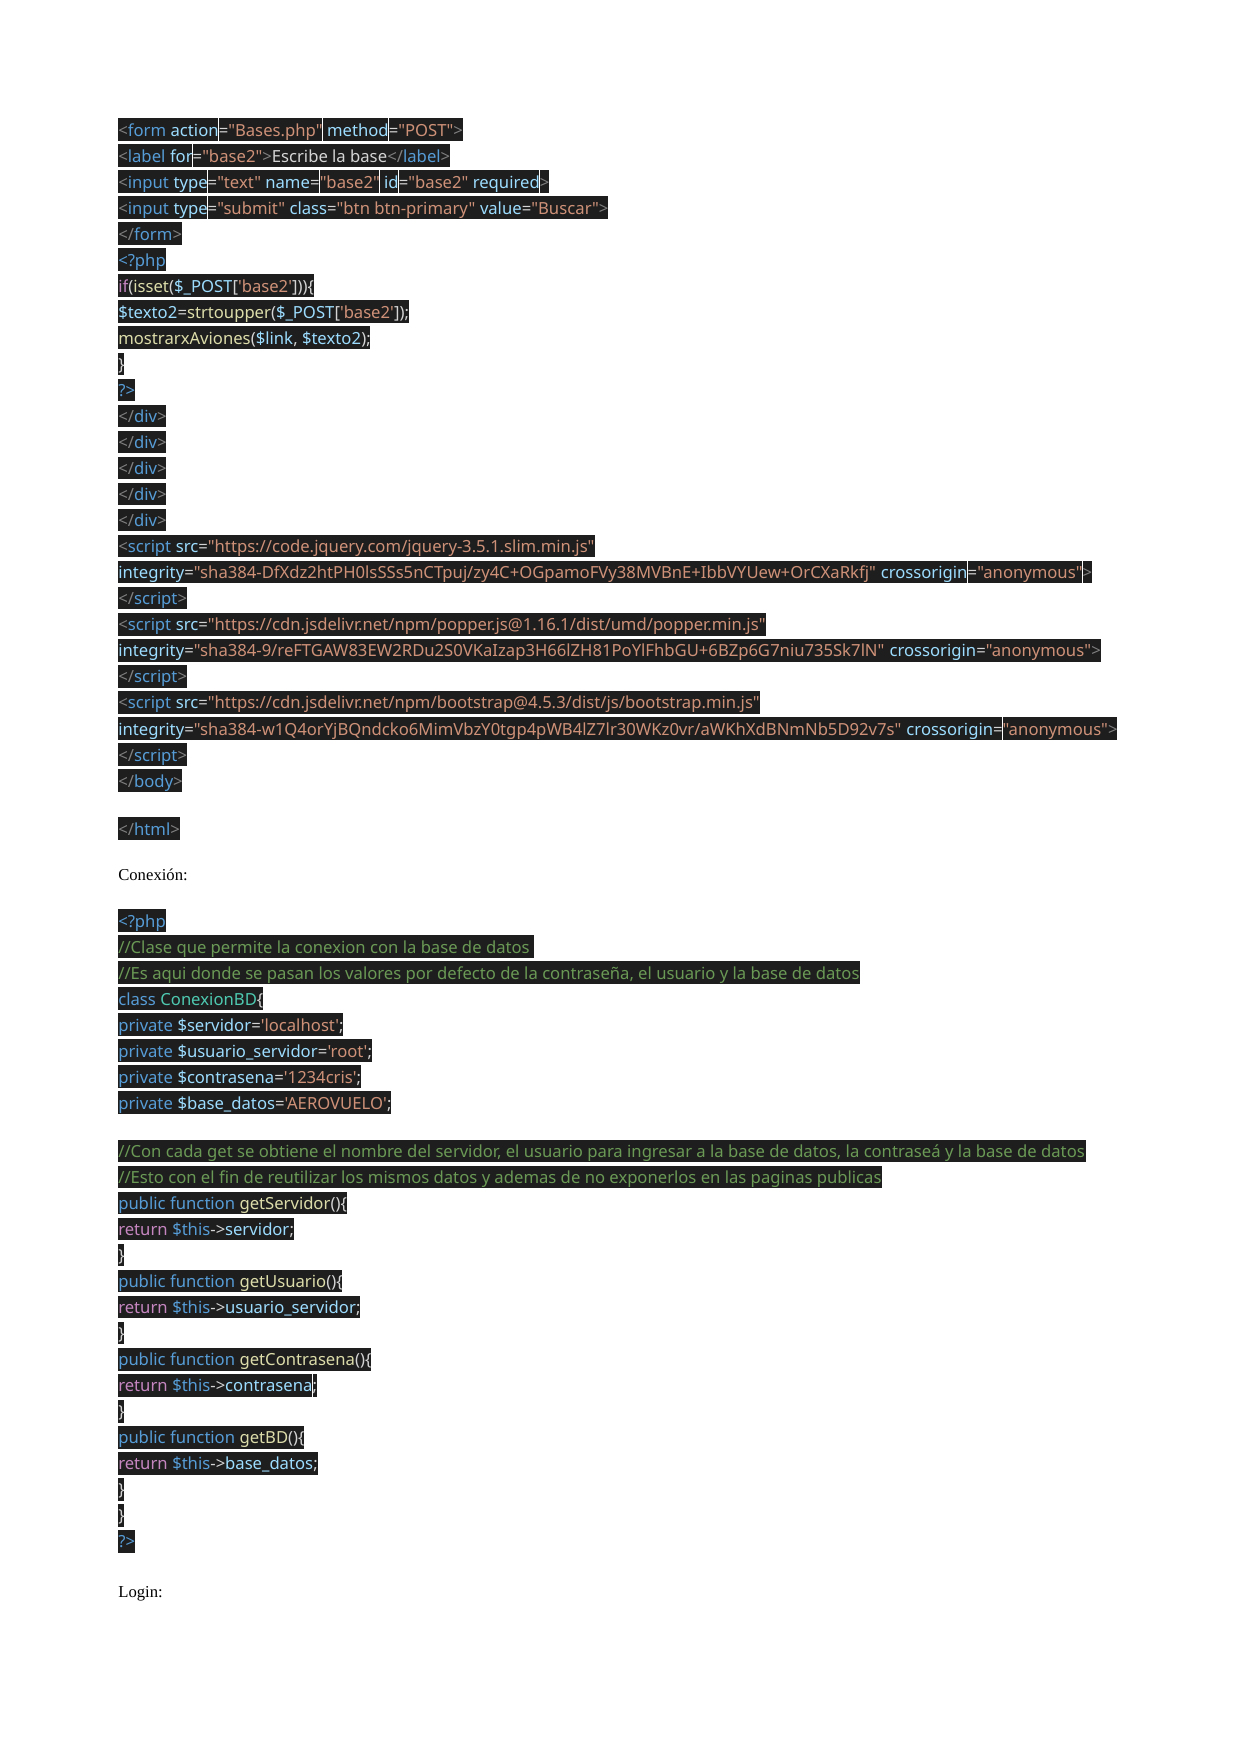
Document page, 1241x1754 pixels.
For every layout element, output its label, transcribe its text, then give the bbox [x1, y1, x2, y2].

text return $this->servidor; [118, 1218, 1122, 1240]
text private $servidor='localhost'; [118, 1013, 1122, 1036]
text if(isset($_POST['base2'])){ [118, 274, 1122, 297]
text ?> [118, 378, 1122, 401]
text ?> [118, 1530, 1122, 1553]
text <label for="base2">Escribe la base</label> [118, 144, 1122, 167]
text $texto2=strtoupper($_POST['base2']); [118, 300, 1122, 323]
text } [118, 352, 1122, 375]
text <?php [118, 909, 1122, 932]
text </html> [118, 817, 1122, 840]
text return $this->contrasena; [118, 1374, 1122, 1397]
text <form action="Bases.php" method="POST"> [118, 118, 1122, 141]
text public function getContrasena(){ [118, 1348, 1122, 1371]
text <?php [118, 248, 1122, 271]
text //Esto con el fin de reutilizar los mismos datos y ademas de no exponerlos en las paginas publicas [118, 1166, 1122, 1188]
text mostrarxAviones($link, $texto2); [118, 326, 1122, 349]
text //Es aqui donde se pasan los valores por defecto de la contraseña, el usuario y la base de datos [118, 961, 1122, 984]
text </script> [118, 665, 1122, 688]
text integrity="sha384-9/reFTGAW83EW2RDu2S0VKaIzap3H66lZH81PoYlFhbGU+6BZp6G7niu735Sk7lN" crossorigin="anonymous"> [118, 639, 1122, 662]
text </div> [118, 483, 1122, 505]
text integrity="sha384-DfXdz2htPH0lsSSs5nCTpuj/zy4C+OGpamoFVy38MVBnE+IbbVYUew+OrCXaRkfj" crossorigin="anonymous"> [118, 561, 1122, 583]
text } [118, 1322, 1122, 1344]
text private $base_datos='AEROVUELO'; [118, 1091, 1122, 1114]
text </script> [118, 743, 1122, 766]
text </div> [118, 431, 1122, 453]
text <input type="submit" class="btn btn-primary" value="Buscar"> [118, 196, 1122, 219]
text } [118, 1504, 1122, 1527]
text public function getServidor(){ [118, 1192, 1122, 1214]
text class ConexionBD{ [118, 987, 1122, 1010]
text <script src="https://code.jquery.com/jquery-3.5.1.slim.min.js" [118, 535, 1122, 557]
text Login: [118, 1582, 1122, 1601]
text integrity="sha384-w1Q4orYjBQndcko6MimVbzY0tgp4pWB4lZ7lr30WKz0vr/aWKhXdBNmNb5D92v7s" crossorigin="anonymous"> [118, 717, 1122, 740]
text </div> [118, 457, 1122, 479]
text <input type="text" name="base2" id="base2" required> [118, 170, 1122, 193]
text return $this->base_datos; [118, 1452, 1122, 1475]
text </div> [118, 509, 1122, 531]
text </div> [118, 404, 1122, 427]
text </script> [118, 587, 1122, 609]
text <script src="https://cdn.jsdelivr.net/npm/bootstrap@4.5.3/dist/js/bootstrap.min.js" [118, 691, 1122, 714]
text </form> [118, 222, 1122, 245]
text </body> [118, 769, 1122, 792]
text public function getBD(){ [118, 1426, 1122, 1449]
text //Con cada get se obtiene el nombre del servidor, el usuario para ingresar a la base de datos, la contraseá y la base de datos [118, 1139, 1122, 1162]
text <script src="https://cdn.jsdelivr.net/npm/popper.js@1.16.1/dist/umd/popper.min.js" [118, 613, 1122, 636]
text //Clase que permite la conexion con la base de datos [118, 935, 1122, 958]
text return $this->usuario_servidor; [118, 1296, 1122, 1318]
text public function getUsuario(){ [118, 1270, 1122, 1292]
text } [118, 1400, 1122, 1423]
text Conexión: [118, 865, 1122, 884]
text } [118, 1478, 1122, 1501]
text } [118, 1244, 1122, 1266]
text private $usuario_servidor='root'; [118, 1039, 1122, 1062]
text private $contrasena='1234cris'; [118, 1065, 1122, 1088]
